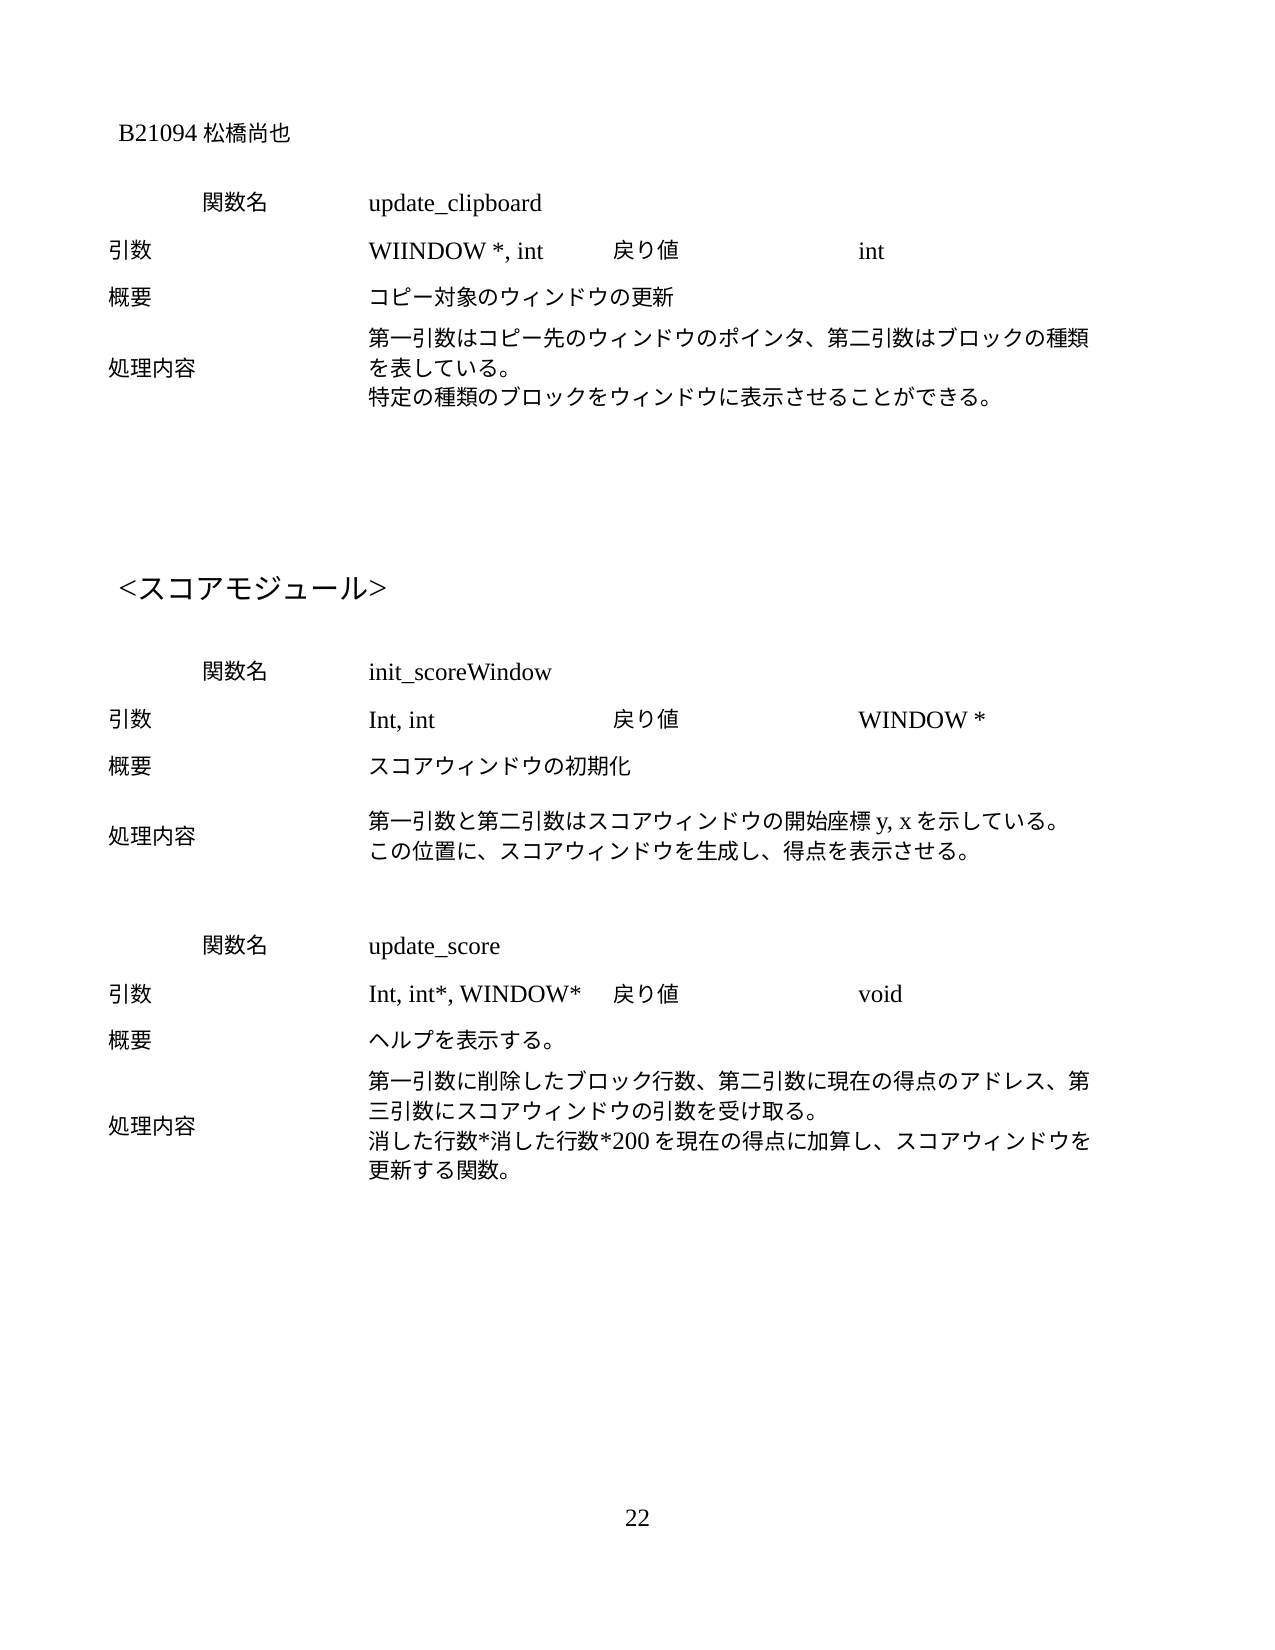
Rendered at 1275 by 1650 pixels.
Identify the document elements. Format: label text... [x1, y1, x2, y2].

table_header 関数名 [106, 178, 365, 227]
table_cell 戻り値 [610, 696, 855, 742]
table_header 関数名 [106, 921, 365, 970]
table_header update_score [365, 921, 1106, 970]
table_cell 第一引数に削除したブロック行数、第二引数に現在の得点のアドレス、第三引数にスコアウィンドウの引数を受け取る。 消した行数*消した行数*200を現在の得点に加算し、スコアウィンドウを更新する関数。 [365, 1063, 1106, 1188]
table_header init_scoreWindow [365, 646, 1106, 696]
table_cell 概要 [106, 743, 365, 789]
table_cell コピー対象のウィンドウの更新 [365, 274, 1106, 320]
text <スコアモジュール> [118, 568, 1157, 608]
table_cell ヘルプを表示する。 [365, 1017, 1106, 1063]
table_cell 引数 [106, 227, 365, 273]
table_header 関数名 [106, 646, 365, 696]
table_cell 引数 [106, 970, 365, 1017]
table_cell 概要 [106, 274, 365, 320]
table_cell 第一引数と第二引数はスコアウィンドウの開始座標y, xを示している。 この位置に、スコアウィンドウを生成し、得点を表示させる。 [365, 789, 1106, 882]
table_cell int [855, 227, 1106, 273]
table_cell 戻り値 [610, 227, 855, 273]
table_cell 処理内容 [106, 789, 365, 882]
table_cell Int, int*, WINDOW* [365, 970, 610, 1017]
table_header update_clipboard [365, 178, 1106, 227]
table_cell 処理内容 [106, 320, 365, 415]
table_cell 引数 [106, 696, 365, 742]
table_cell Int, int [365, 696, 610, 742]
table_cell void [855, 970, 1106, 1017]
table_cell スコアウィンドウの初期化 [365, 743, 1106, 789]
table_cell 概要 [106, 1017, 365, 1063]
table_cell WINDOW * [855, 696, 1106, 742]
table_cell 第一引数はコピー先のウィンドウのポインタ、第二引数はブロックの種類を表している。 特定の種類のブロックをウィンドウに表示させることができる。 [365, 320, 1106, 415]
table_cell WIINDOW *, int [365, 227, 610, 273]
table_cell 処理内容 [106, 1063, 365, 1188]
table_cell 戻り値 [610, 970, 855, 1017]
